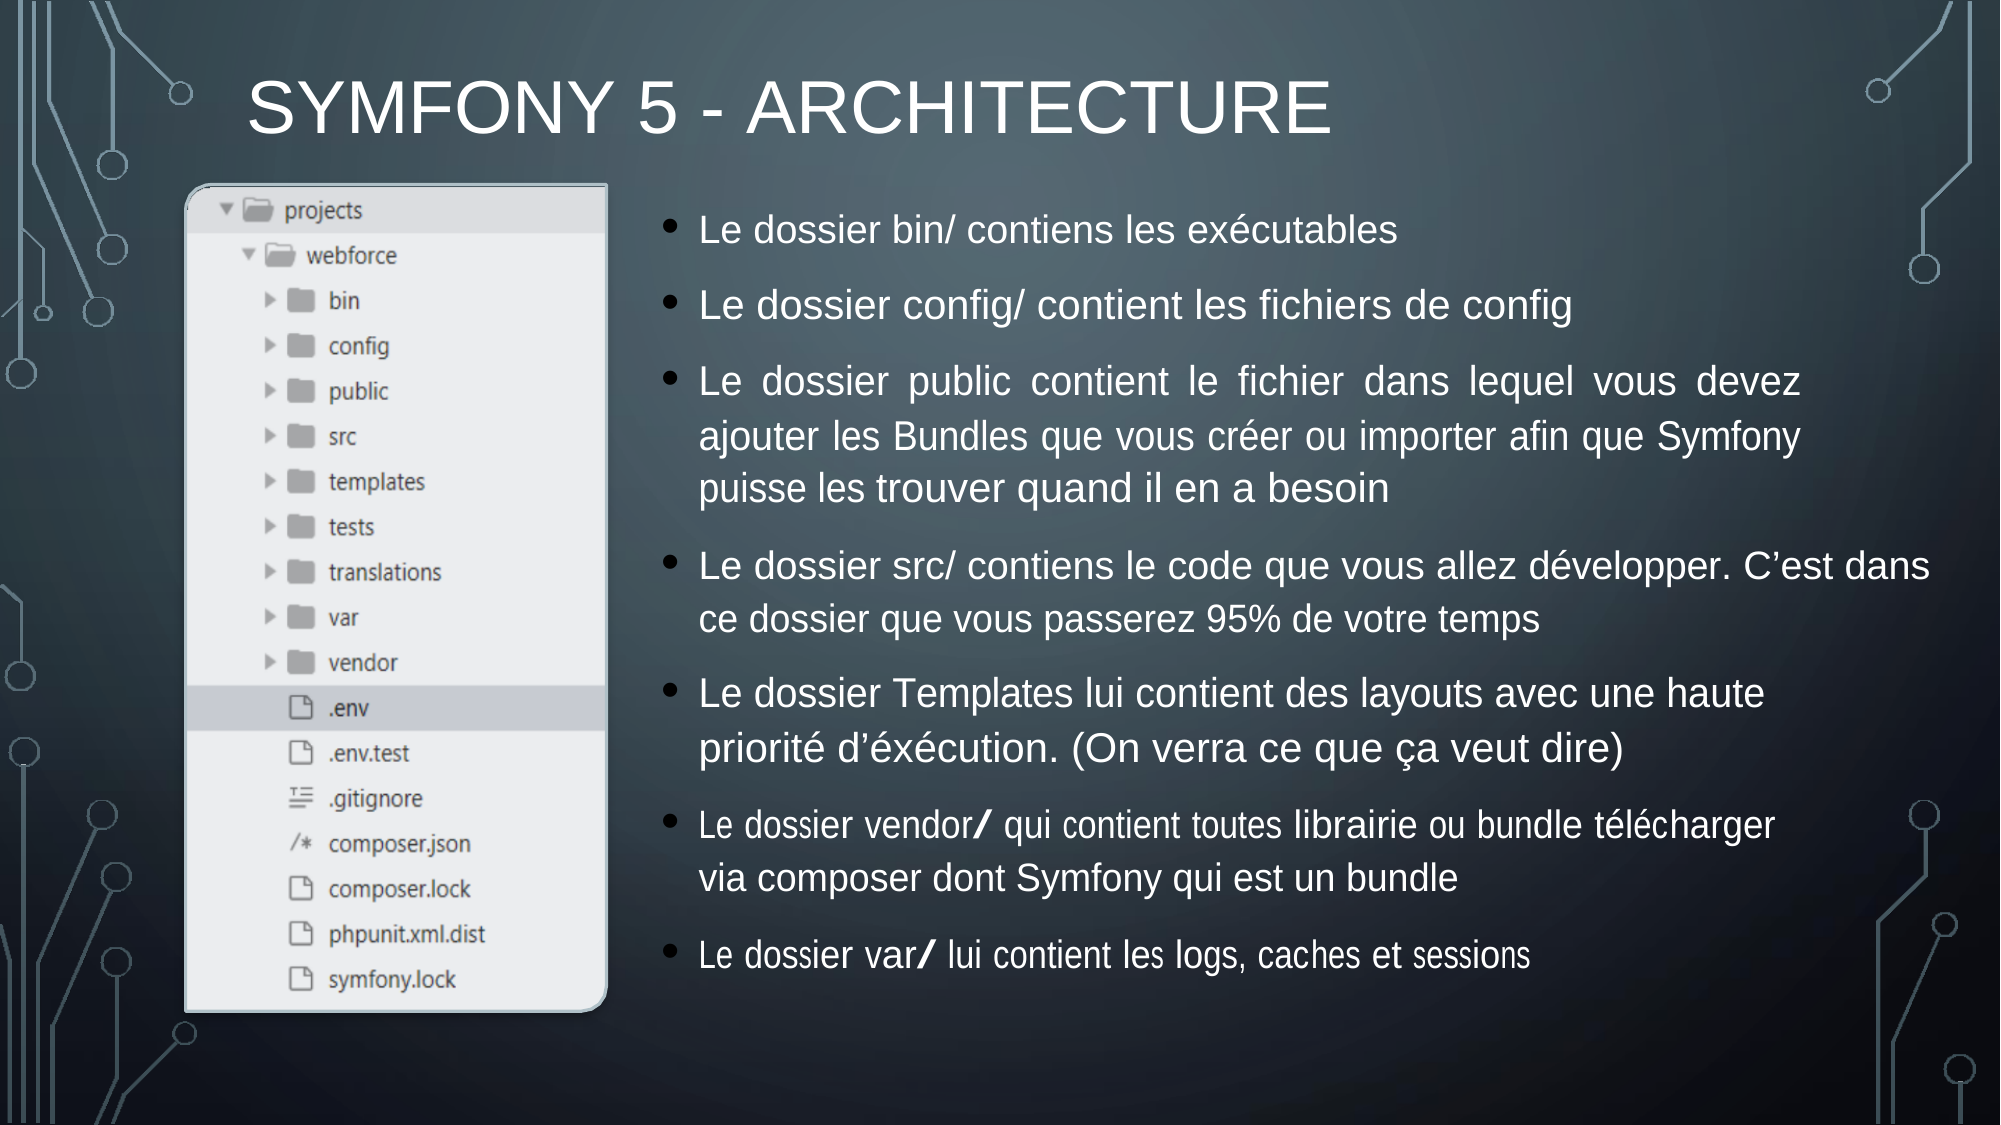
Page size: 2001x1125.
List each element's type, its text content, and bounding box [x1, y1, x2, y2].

list Le dossier src/ contiens le code que vous allez développer. C’est dans [661, 530, 1971, 590]
list Le dossier bin/ contiens les exécutables [661, 194, 1971, 254]
list Le dossier config/ contient les fichiers de config [661, 270, 1971, 330]
list Le dossier var/ lui contient les logs, caches et sessions [661, 919, 1971, 979]
list Le dossier Templates lui contient des layouts avec une haute [661, 658, 1971, 718]
list Le dossier vendor/ qui contient toutes librairie ou bundle télécharger [661, 790, 1971, 850]
list Le dossier public contient le fichier dans lequel vous devez ajouter les Bundles que vous créer ou importer afin que Symfony puisse les trouver quand il en a besoin [661, 346, 1801, 512]
text priorité d’éxécution. (On verra ce que ça veut dire) [698, 723, 1971, 771]
text via composer dont Symfony qui est un bundle [698, 855, 1971, 900]
text ce dossier que vous passerez 95% de votre temps [698, 595, 1971, 641]
subtitle SYMFONY 5 - ARCHITECTURE [246, 63, 1971, 149]
picture [0, 0, 2000, 1125]
